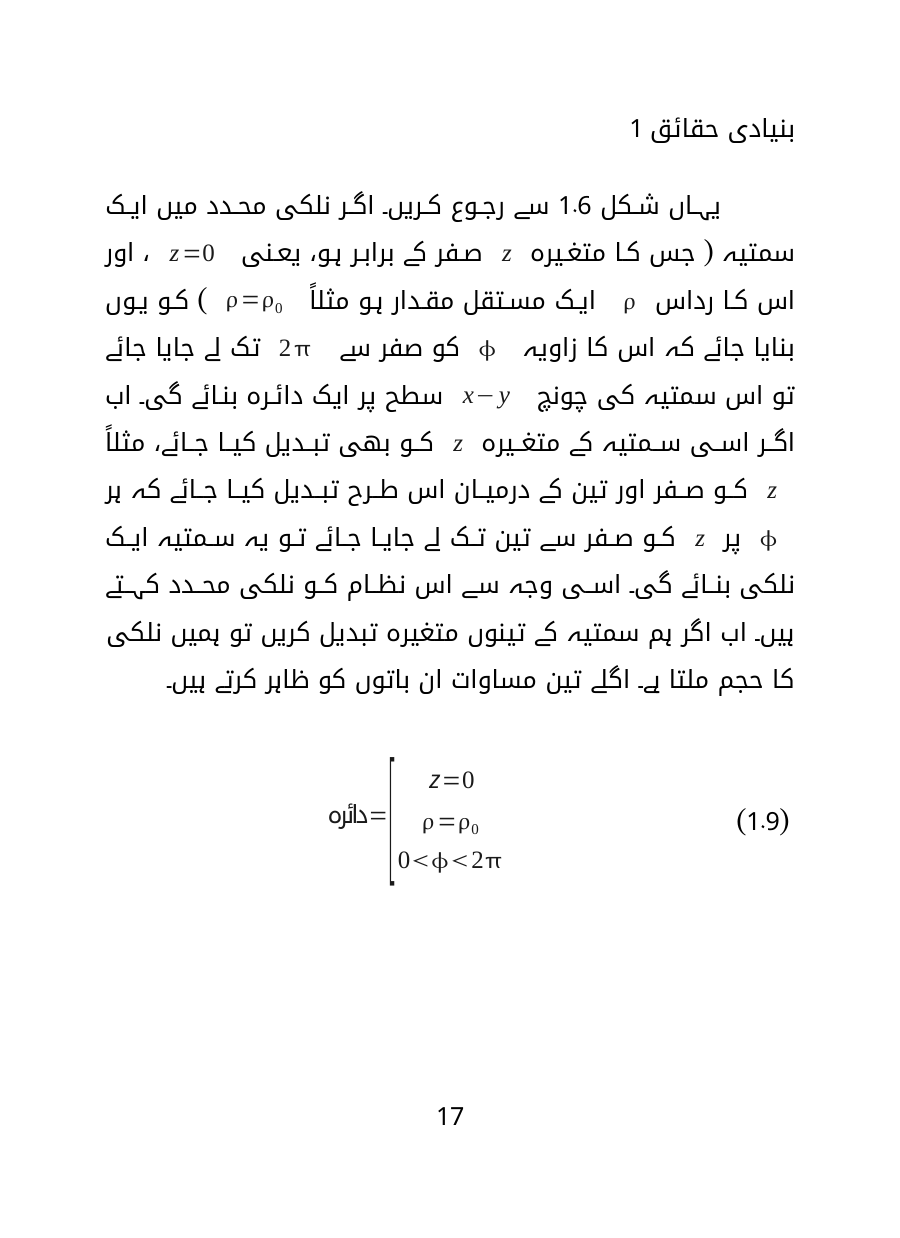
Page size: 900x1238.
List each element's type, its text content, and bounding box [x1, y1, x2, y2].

table_header [105, 750, 718, 905]
text یہاں شکل 1.6 سے رجوع کریں۔ اگر نلکی محدد میں ایک سمتیہ ( جس کا متغیرہصفر کے برابر ہو، یعنی ، اور اس کا رداس ایک مستقل مقدار ہو مثلاً ) کو یوں بنایا جائے کہ اس کا زاویہ کو صفر سے تک لے جایا جائے تو اس سمتیہ کی چونچ سطح پر ایک دائرہ بنائے گی۔ اب اگر اسی سمتیہ کے متغیرہکو بھی تبدیل کیا جائے، مثلاً کو صفر اور تین کے درمیان اس طرح تبدیل کیا جائے کہ ہرپرکو صفر سے تین تک لے جایا جائے تو یہ سمتیہ ایک نلکی بنائے گی۔ اسی وجہ سے اس نظام کو نلکی محدد کہتے ہیں۔ اب اگر ہم سمتیہ کے تینوں متغیرہ تبدیل کریں تو ہمیں نلکی کا حجم ملتا ہے۔ اگلے تین مساوات ان باتوں کو ظاہر کرتے ہیں۔ [105, 182, 795, 704]
table_header (1.9) [718, 750, 795, 905]
